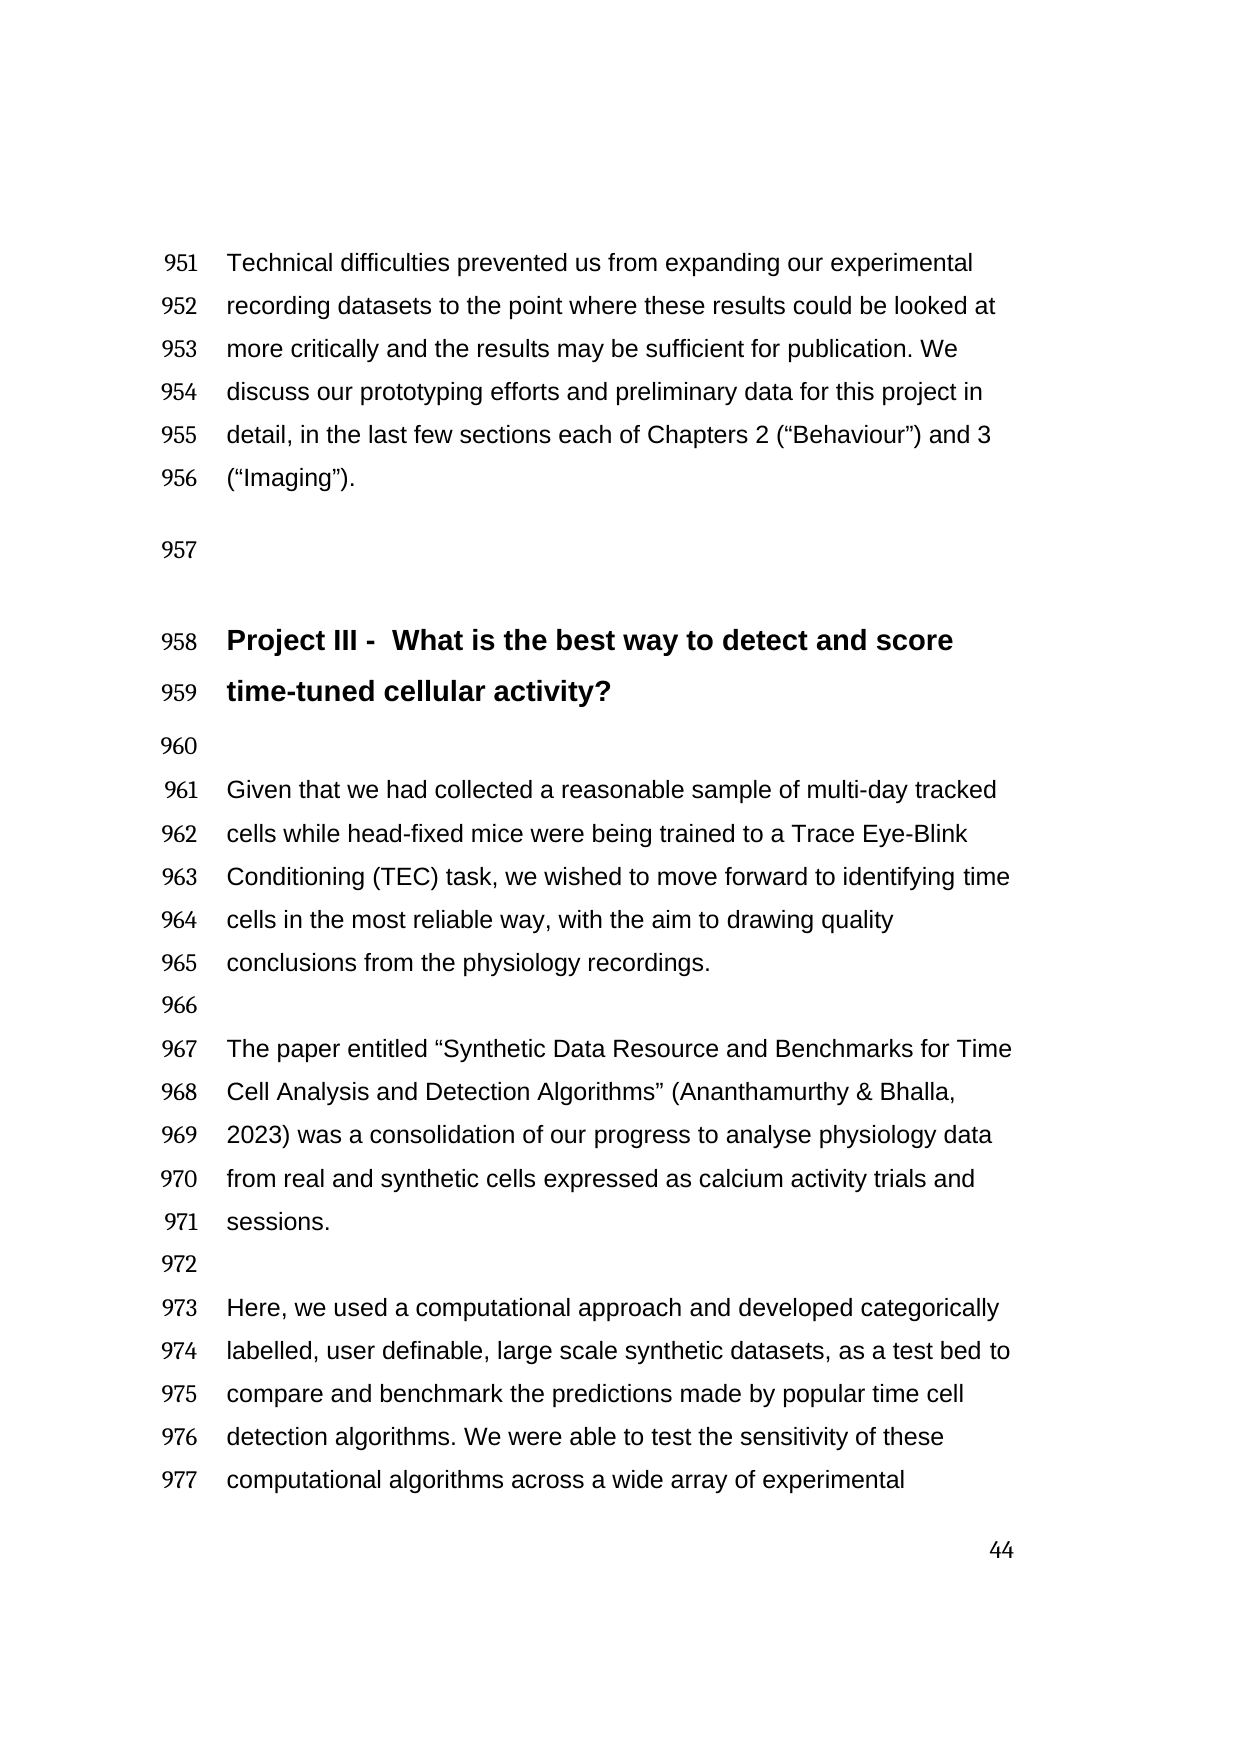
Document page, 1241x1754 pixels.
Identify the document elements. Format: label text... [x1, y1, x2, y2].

text Technical difficulties prevented us from expanding our experimental recording datasets to the point where these results could be looked at more critically and the results may be sufficient for publication. We discuss our prototyping efforts and preliminary data for this project in detail, in the last few sections each of Chapters 2 (“Behaviour”) and 3 (“Imaging”). [226, 248, 1014, 492]
text Given that we had collected a reasonable sample of multi-day tracked cells while head-fixed mice were being trained to a Trace Eye-Blink Conditioning (TEC) task, we wished to move forward to identifying time cells in the most reliable way, with the aim to drawing quality conclusions from the physiology recordings. [226, 775, 1014, 977]
text Here, we used a computational approach and developed categorically labelled, user definable, large scale synthetic datasets, as a test bed to compare and benchmark the predictions made by popular time cell detection algorithms. We were able to test the sensitivity of these computational algorithms across a wide array of experimental [226, 1293, 1014, 1494]
text The paper entitled “Synthetic Data Resource and Benchmarks for Time Cell Analysis and Detection Algorithms” (Ananthamurthy & Bhalla, 2023)⁠ was a consolidation of our progress to analyse physiology data from real and synthetic cells expressed as calcium activity trials and sessions. [226, 1034, 1014, 1235]
subtitle Project III - What is the best way to detect and score time-tuned cellular activity? [226, 623, 1014, 707]
